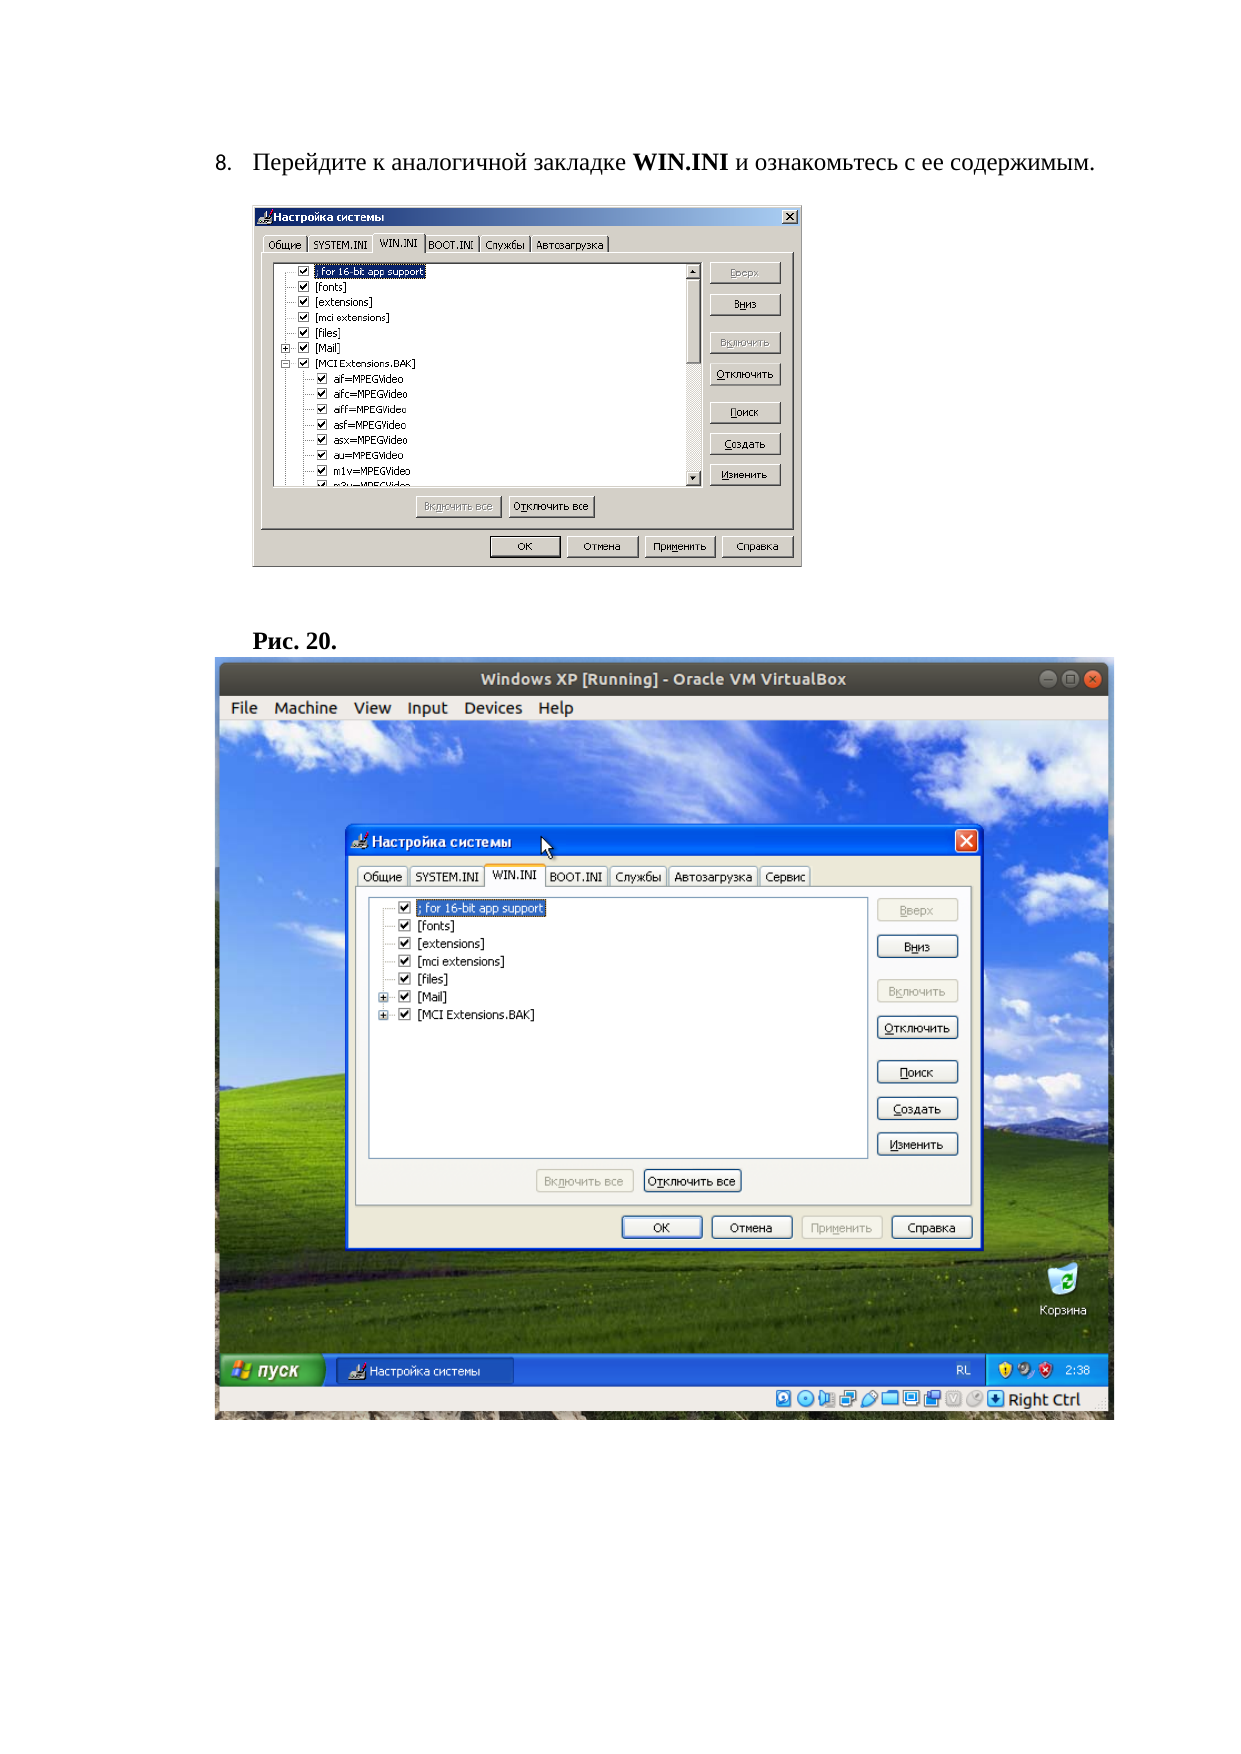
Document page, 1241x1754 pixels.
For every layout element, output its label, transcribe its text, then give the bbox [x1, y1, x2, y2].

list Перейдите к аналогичной закладке WIN.INI и ознакомьтесь с ее содержимым. [215, 147, 1152, 176]
text Рис. 20. [252, 597, 1152, 655]
picture [252, 205, 802, 567]
picture [214, 657, 1115, 1420]
